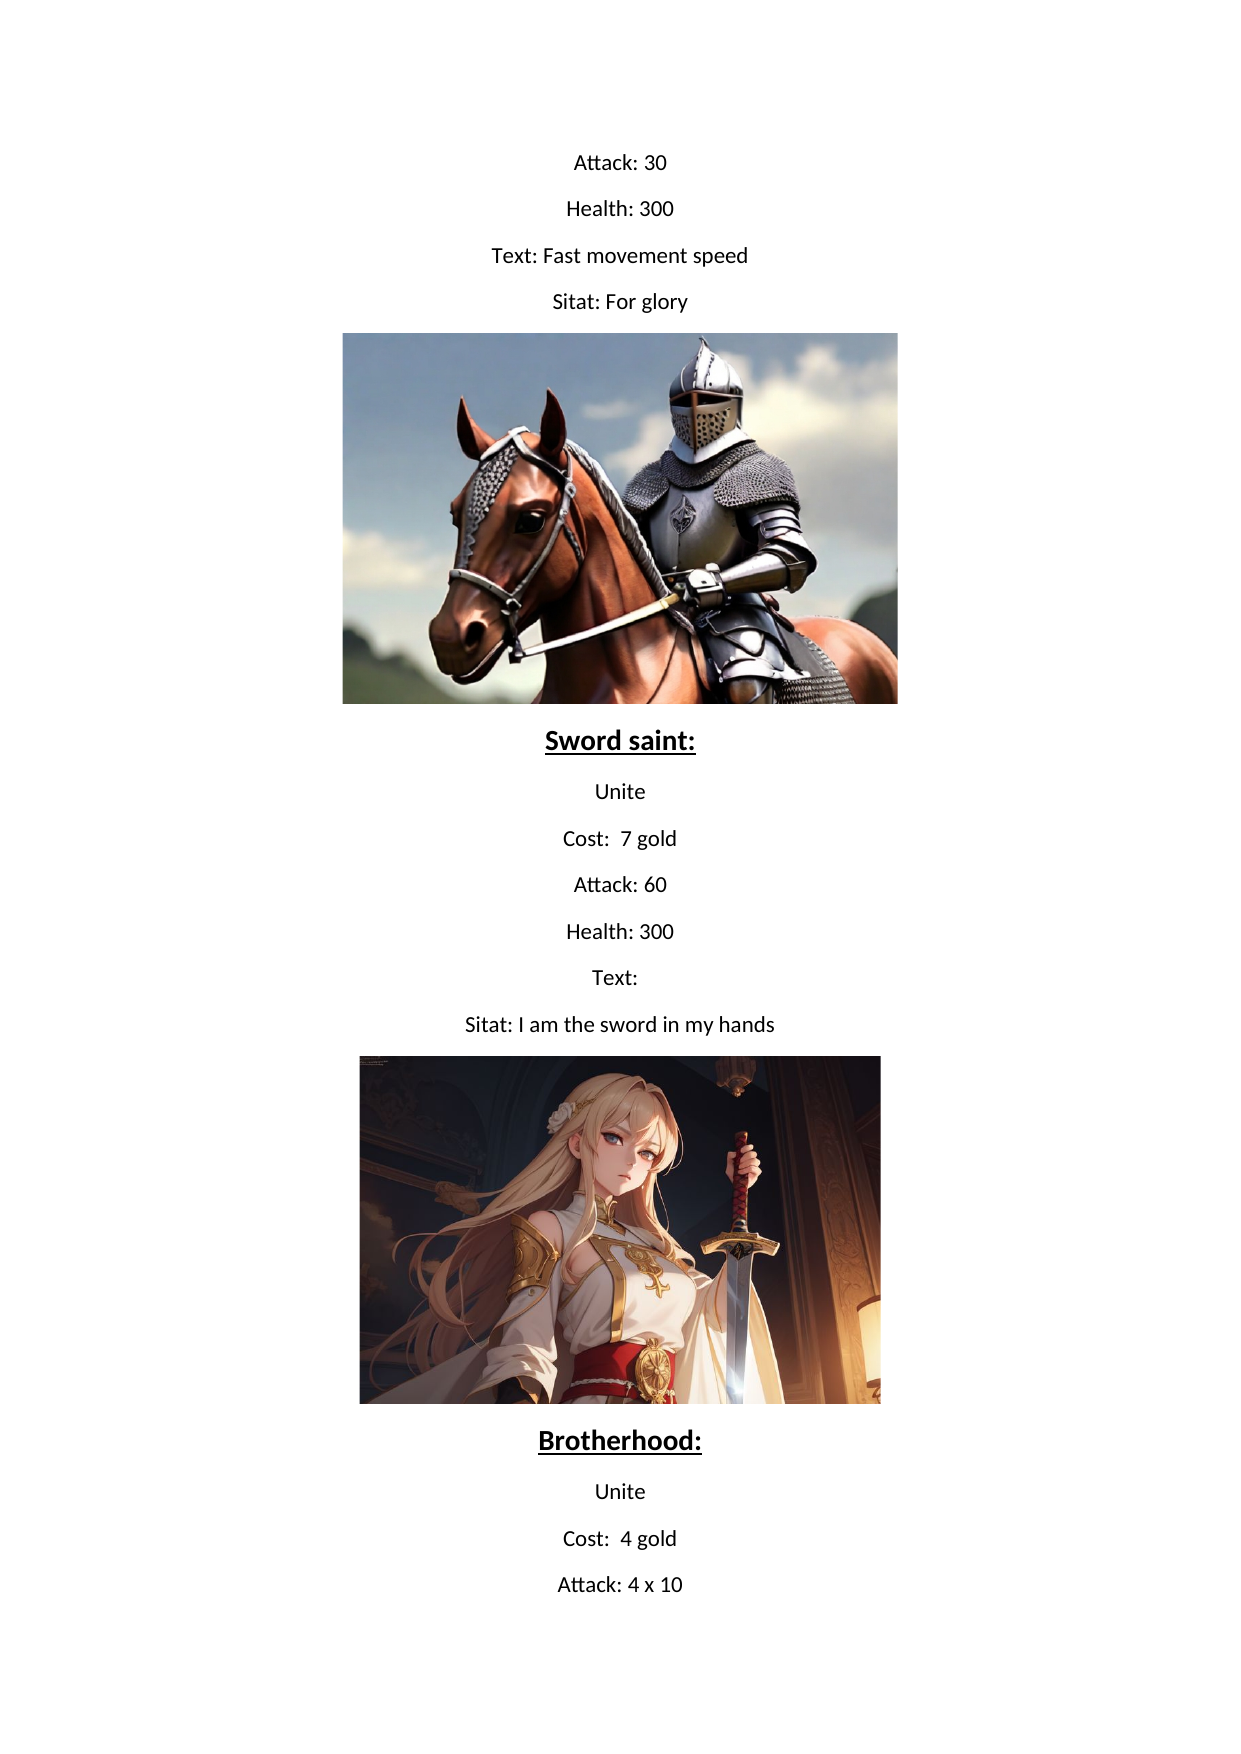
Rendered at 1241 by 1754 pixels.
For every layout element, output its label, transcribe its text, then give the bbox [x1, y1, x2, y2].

text Sitat: For glory [148, 287, 1093, 315]
text Text: [148, 963, 1093, 991]
text Cost: 7 gold [148, 824, 1093, 852]
text Health: 300 [148, 194, 1093, 222]
text Attack: 60 [148, 870, 1093, 898]
text Health: 300 [148, 917, 1093, 945]
text Brotherhood: [148, 1422, 1093, 1458]
text Attack: 30 [148, 148, 1093, 176]
text Cost: 4 gold [148, 1524, 1093, 1552]
text Attack: 4 x 10 [148, 1570, 1093, 1598]
text Sitat: I am the sword in my hands [148, 1010, 1093, 1038]
text Unite [148, 777, 1093, 805]
text Sword saint: [148, 722, 1093, 758]
text Unite [148, 1477, 1093, 1505]
text Text: Fast movement speed [148, 241, 1093, 269]
